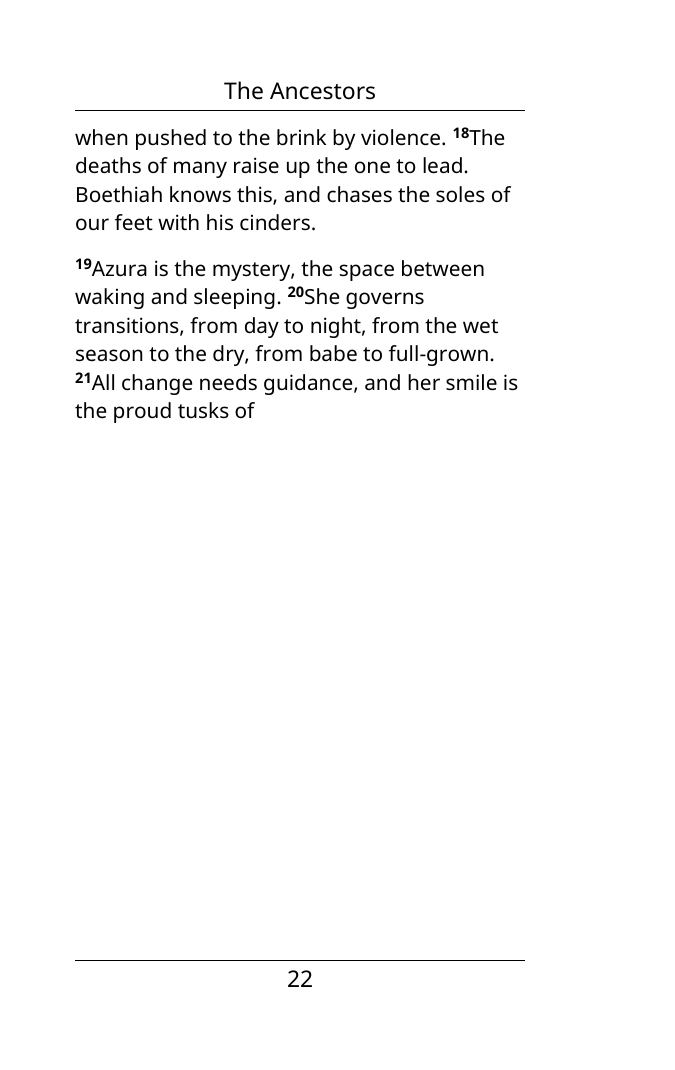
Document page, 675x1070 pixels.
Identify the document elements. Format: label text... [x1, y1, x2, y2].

text when pushed to the brink by violence. 18The deaths of many raise up the one to lead. Boethiah knows this, and chases the soles of our feet with his cinders. [75, 123, 525, 237]
text 19Azura is the mystery, the space between waking and sleeping. 20She governs transitions, from day to night, from the wet season to the dry, from babe to full-grown. 21All change needs guidance, and her smile is the proud tusks of [75, 254, 525, 424]
